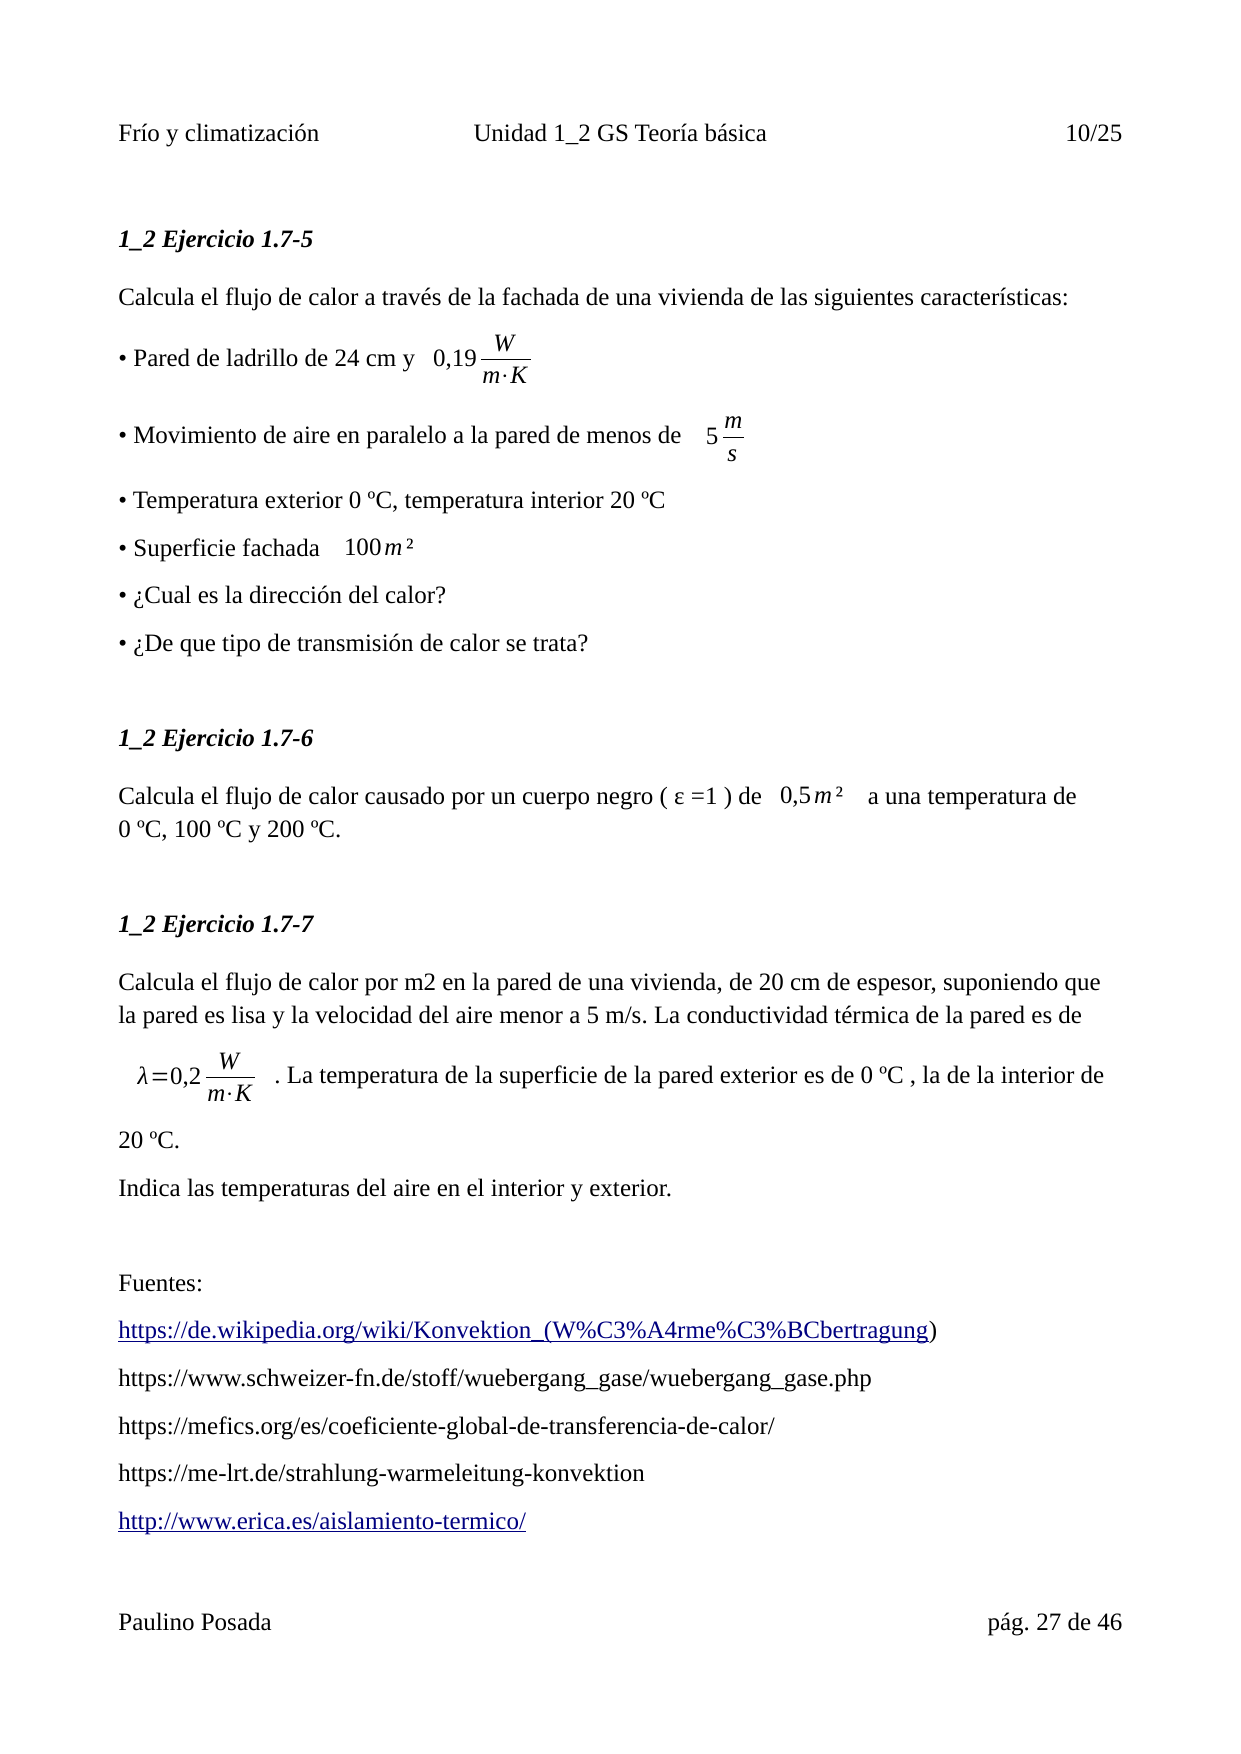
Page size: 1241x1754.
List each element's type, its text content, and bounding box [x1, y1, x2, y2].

text https://me-lrt.de/strahlung-warmeleitung-konvektion [118, 1458, 1122, 1487]
text • ¿De que tipo de transmisión de calor se trata? [118, 628, 1122, 657]
text • Temperatura exterior 0 ºC, temperatura interior 20 ºC [118, 485, 1122, 514]
text https://de.wikipedia.org/wiki/Konvektion_(W%C3%A4rme%C3%BCbertragung) [118, 1316, 1122, 1344]
text • Pared de ladrillo de 24 cm y [118, 329, 1122, 388]
text 20 ºC. [118, 1125, 1122, 1154]
text Fuentes: [118, 1268, 1122, 1297]
text Calcula el flujo de calor por m2 en la pared de una vivienda, de 20 cm de espesor, suponiendo que la pared es lisa y la velocidad del aire menor a 5 m/s. La conductividad térmica de la pared es de [118, 967, 1122, 1028]
text • ¿Cual es la dirección del calor? [118, 580, 1122, 609]
text Calcula el flujo de calor a través de la fachada de una vivienda de las siguientes características: [118, 282, 1122, 310]
text https://www.schweizer-fn.de/stoff/wuebergang_gase/wuebergang_gase.php [118, 1363, 1122, 1392]
text http://www.erica.es/aislamiento-termico/ [118, 1506, 1122, 1535]
text 1_2 Ejercicio 1.7-6 [118, 723, 1122, 752]
text 1_2 Ejercicio 1.7-7 [118, 909, 1122, 938]
text Indica las temperaturas del aire en el interior y exterior. [118, 1173, 1122, 1202]
text . La temperatura de la superficie de la pared exterior es de 0 ºC , la de la interior de [118, 1047, 1122, 1106]
text • Movimiento de aire en paralelo a la pared de menos de [118, 407, 1122, 466]
text Calcula el flujo de calor causado por un cuerpo negro ( ε =1 ) de a una temperatura de 0 ºC, 100 ºC y 200 ºC. [118, 781, 1122, 843]
text • Superficie fachada [118, 533, 1122, 561]
text https://mefics.org/es/coeficiente-global-de-transferencia-de-calor/ [118, 1411, 1122, 1439]
text 1_2 Ejercicio 1.7-5 [118, 224, 1122, 253]
